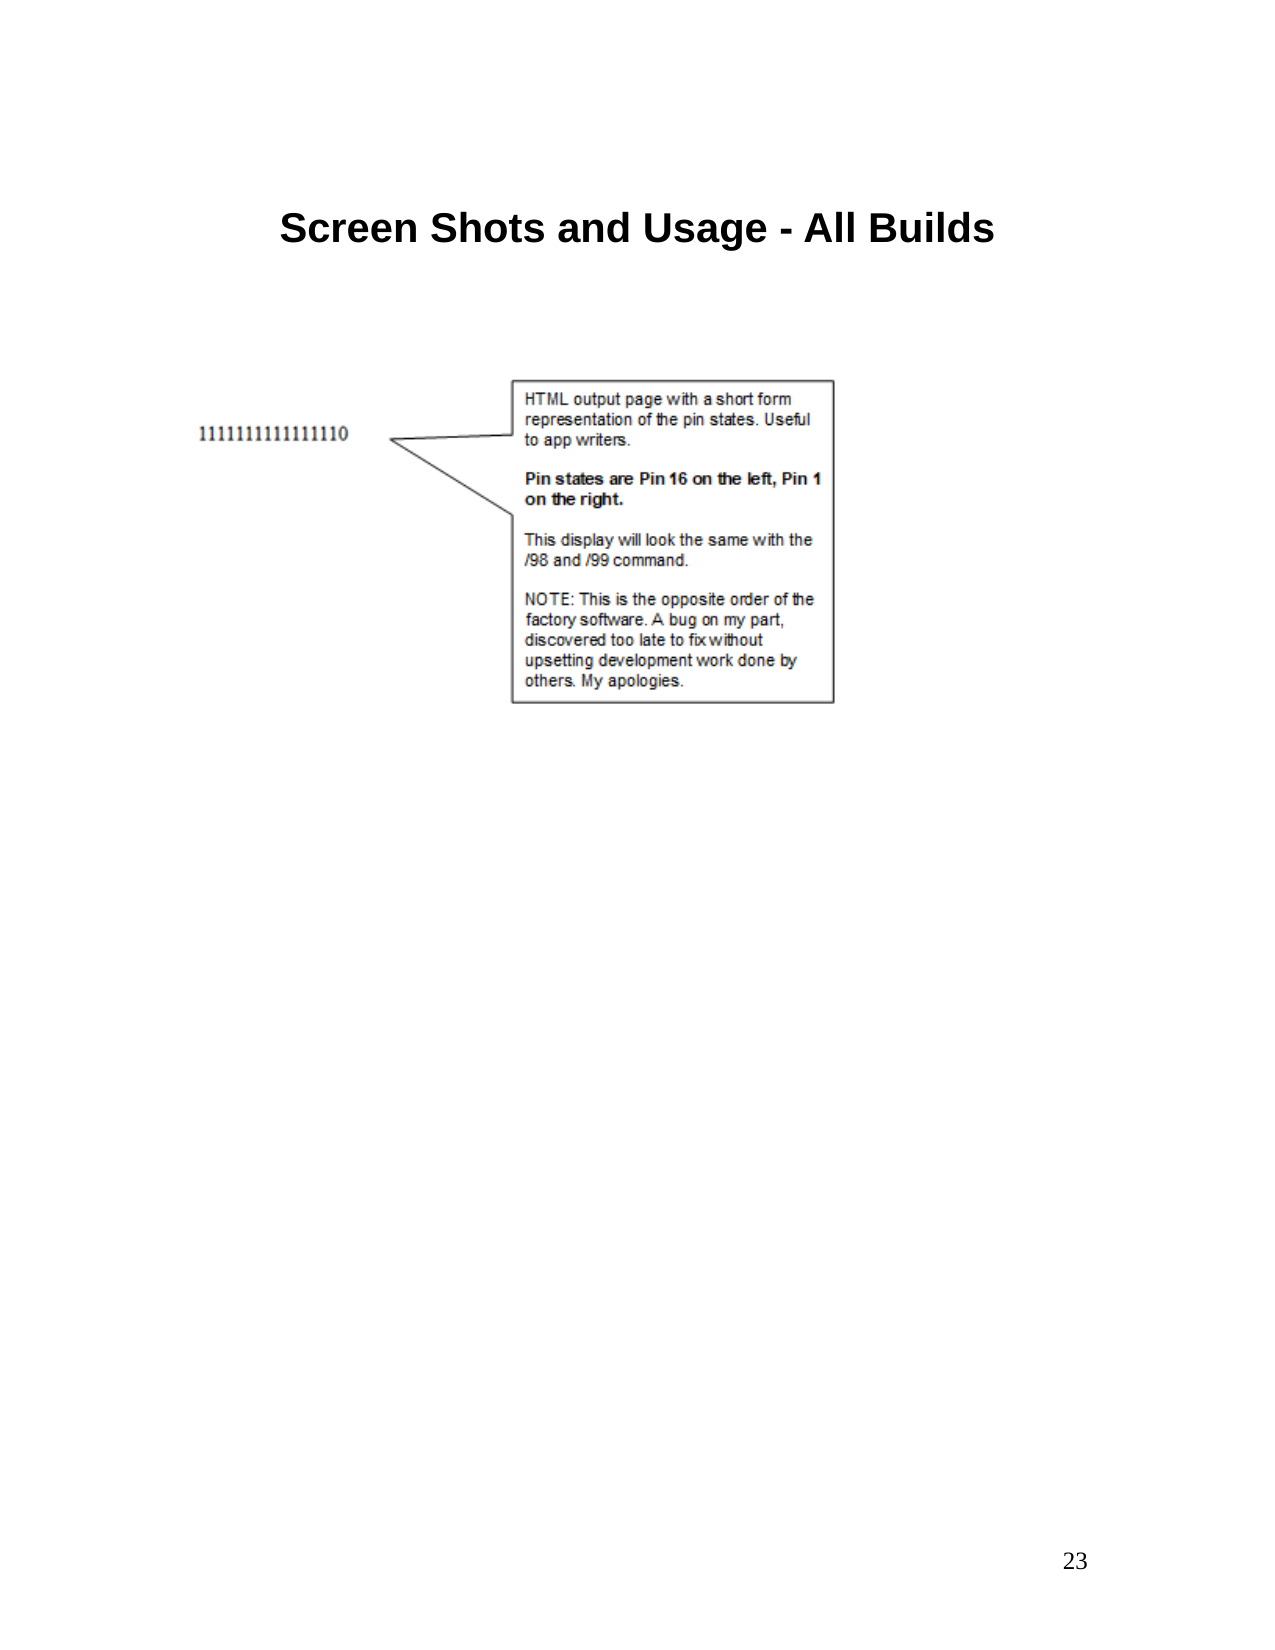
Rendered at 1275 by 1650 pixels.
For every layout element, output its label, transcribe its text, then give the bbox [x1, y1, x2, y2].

picture [187, 363, 852, 718]
subtitle Screen Shots and Usage - All Builds [187, 204, 1087, 252]
